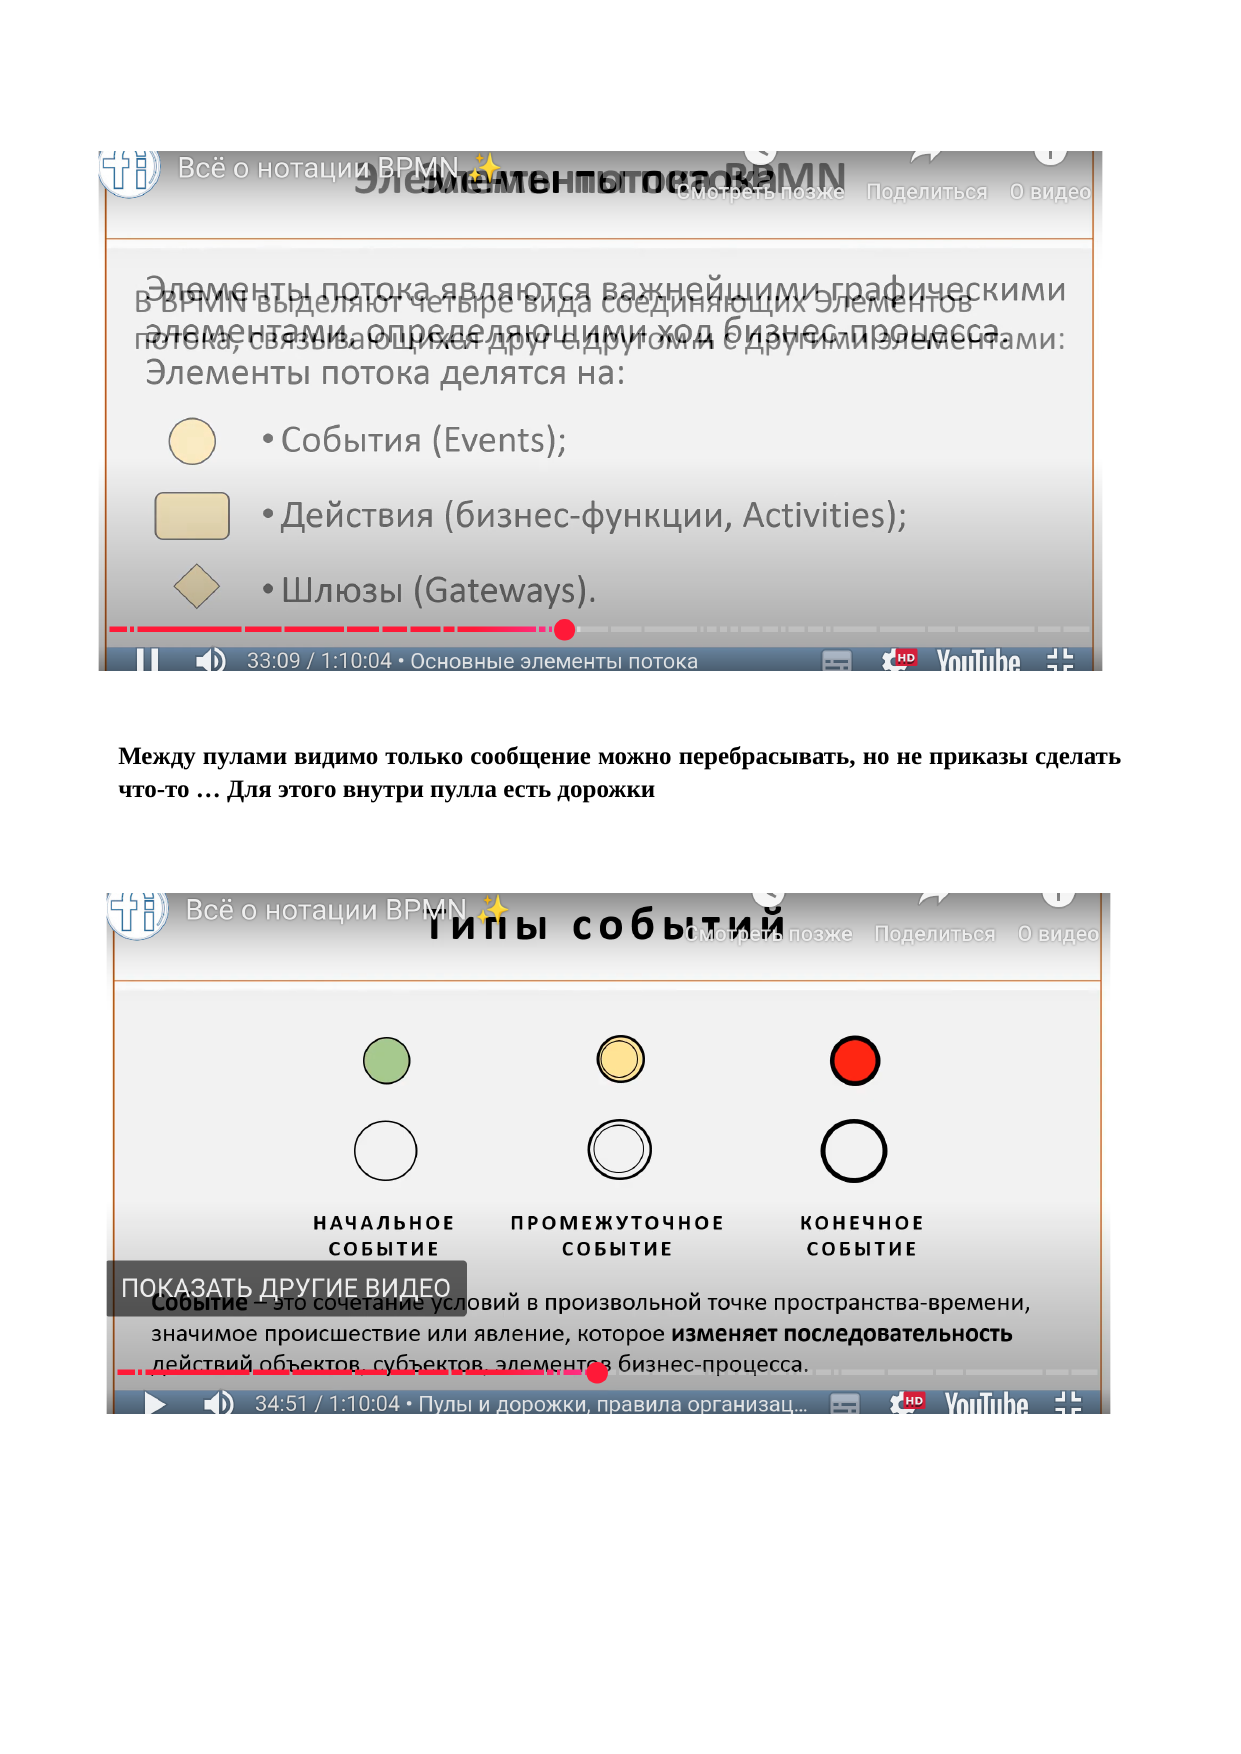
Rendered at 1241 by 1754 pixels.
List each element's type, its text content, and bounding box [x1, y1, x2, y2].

picture [106, 893, 1111, 1414]
picture [98, 151, 1103, 671]
text Между пулами видимо только сообщение можно перебрасывать, но не приказы сделать что-то … Для этого внутри пулла есть дорожки [118, 741, 1122, 803]
